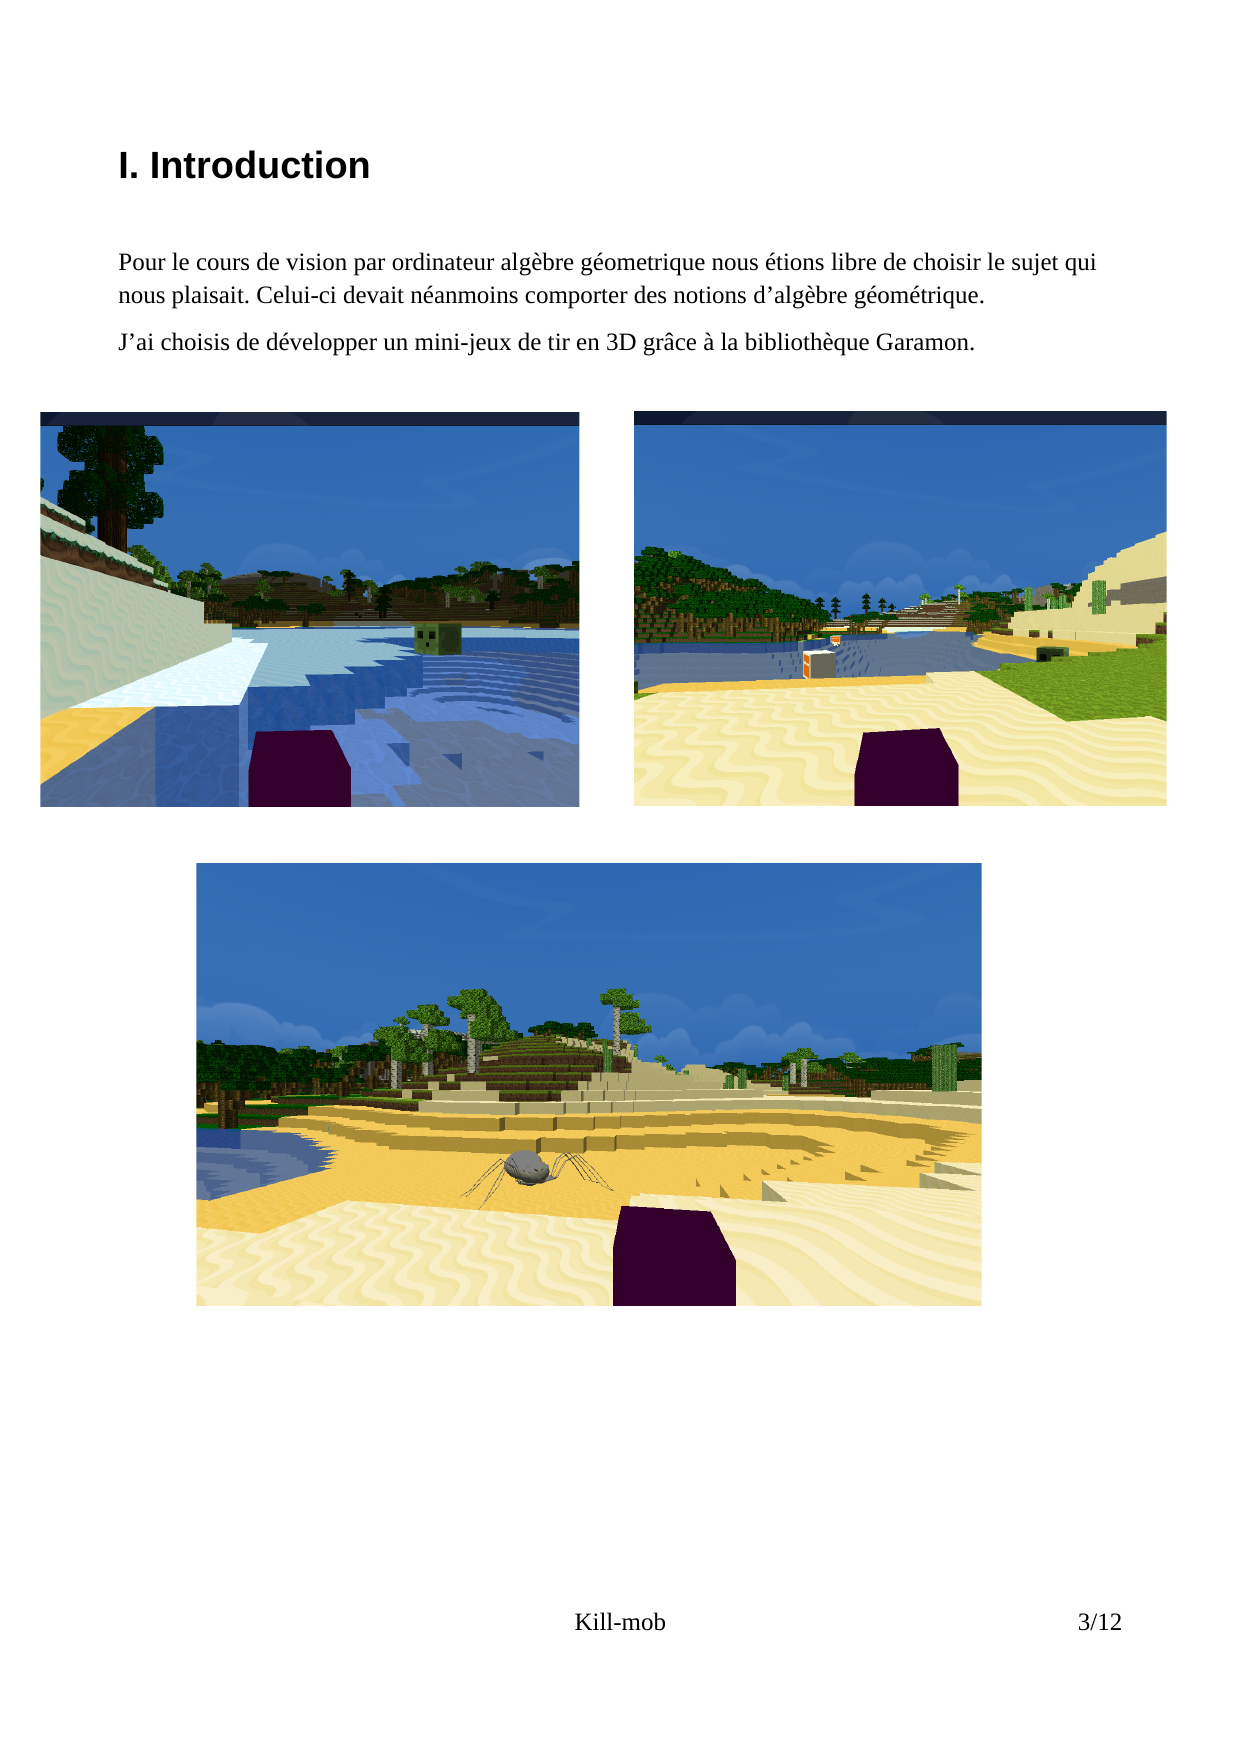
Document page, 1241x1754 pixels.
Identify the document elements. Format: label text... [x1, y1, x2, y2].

text Pour le cours de vision par ordinateur algèbre géometrique nous étions libre de choisir le sujet qui nous plaisait. Celui-ci devait néanmoins comporter des notions d’algèbre géométrique. [118, 247, 1122, 309]
picture [634, 411, 1167, 806]
subtitle I. Introduction [118, 143, 1122, 187]
picture [196, 863, 982, 1306]
picture [40, 412, 580, 807]
text J’ai choisis de développer un mini-jeux de tir en 3D grâce à la bibliothèque Garamon. [118, 327, 1122, 356]
